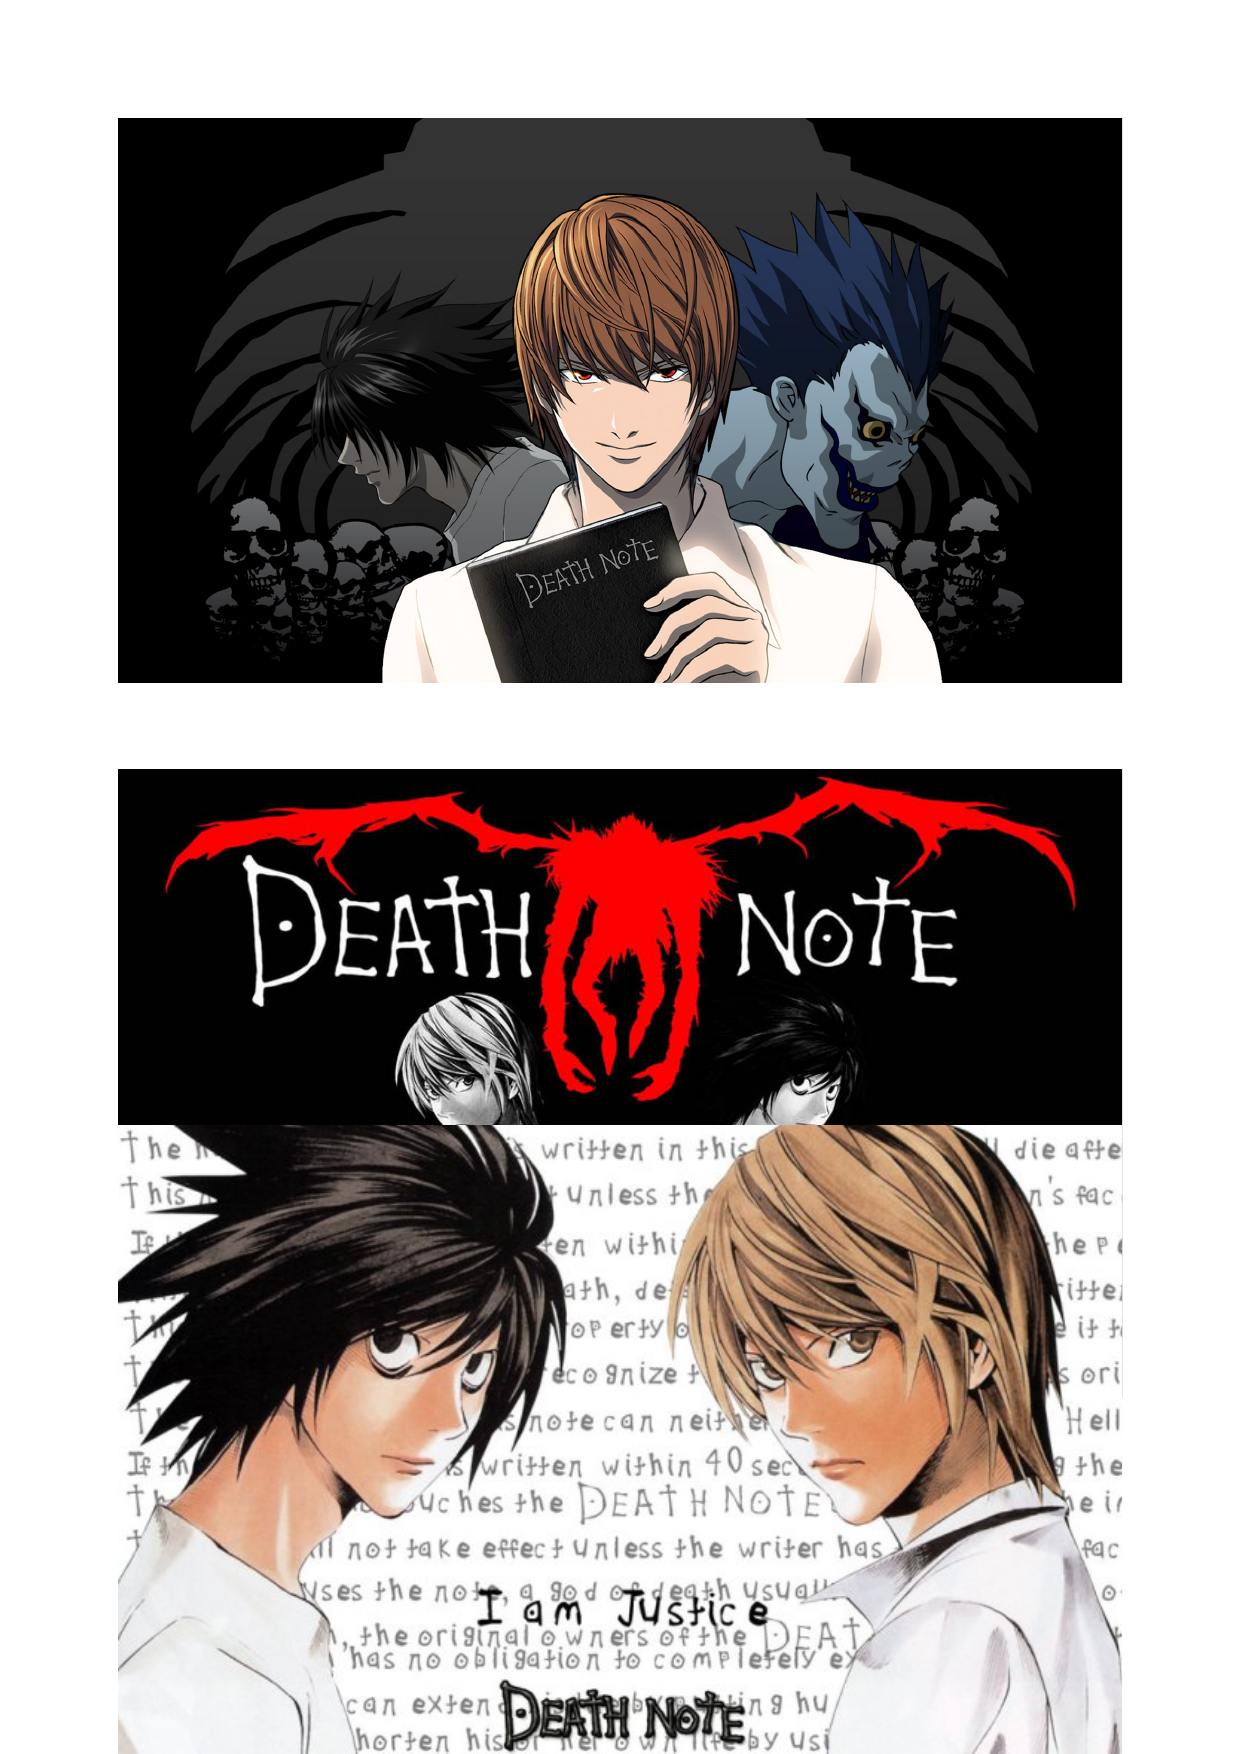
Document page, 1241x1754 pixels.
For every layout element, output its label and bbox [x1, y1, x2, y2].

picture [118, 118, 1123, 683]
picture [118, 769, 1123, 1754]
